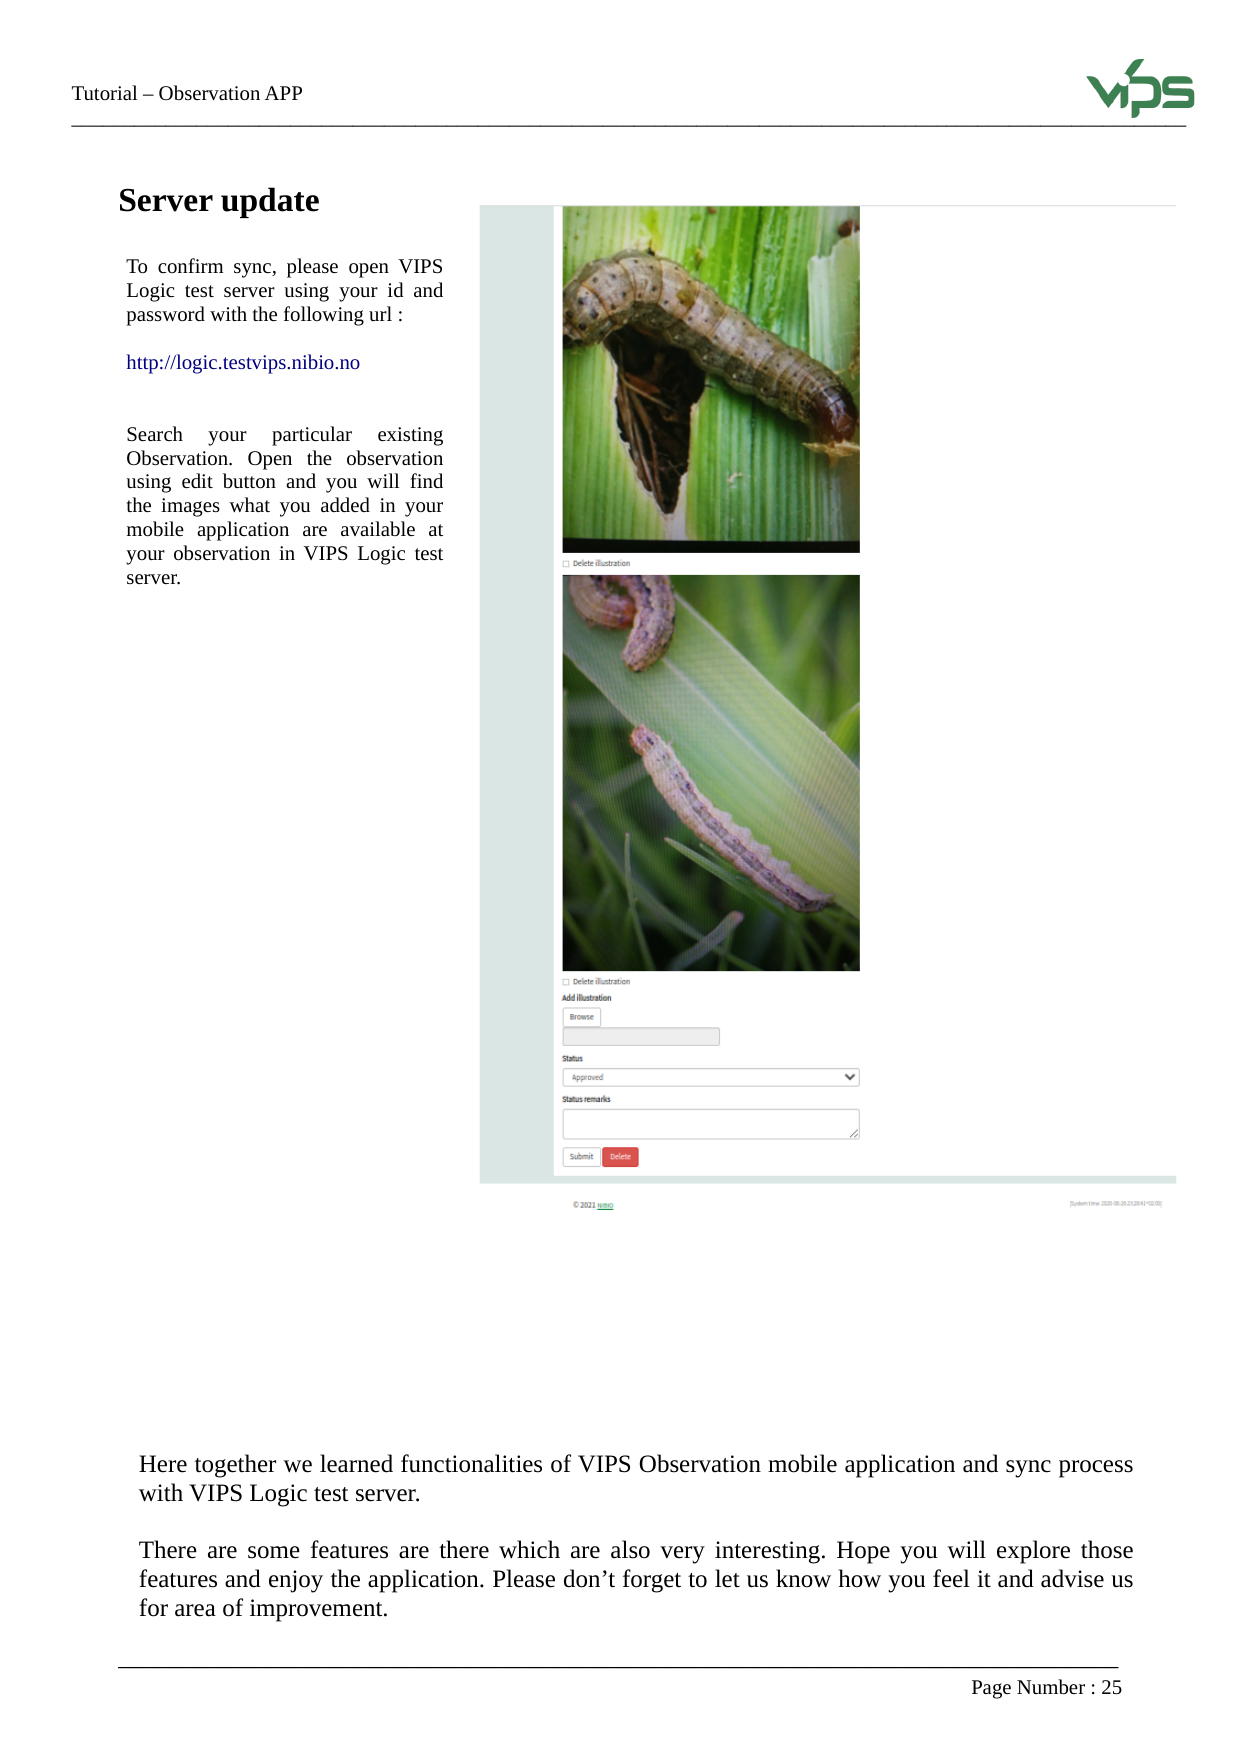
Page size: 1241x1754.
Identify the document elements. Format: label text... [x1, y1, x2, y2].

picture [479, 203, 1177, 1221]
picture [1086, 59, 1195, 118]
subtitle Server update [118, 180, 1122, 219]
